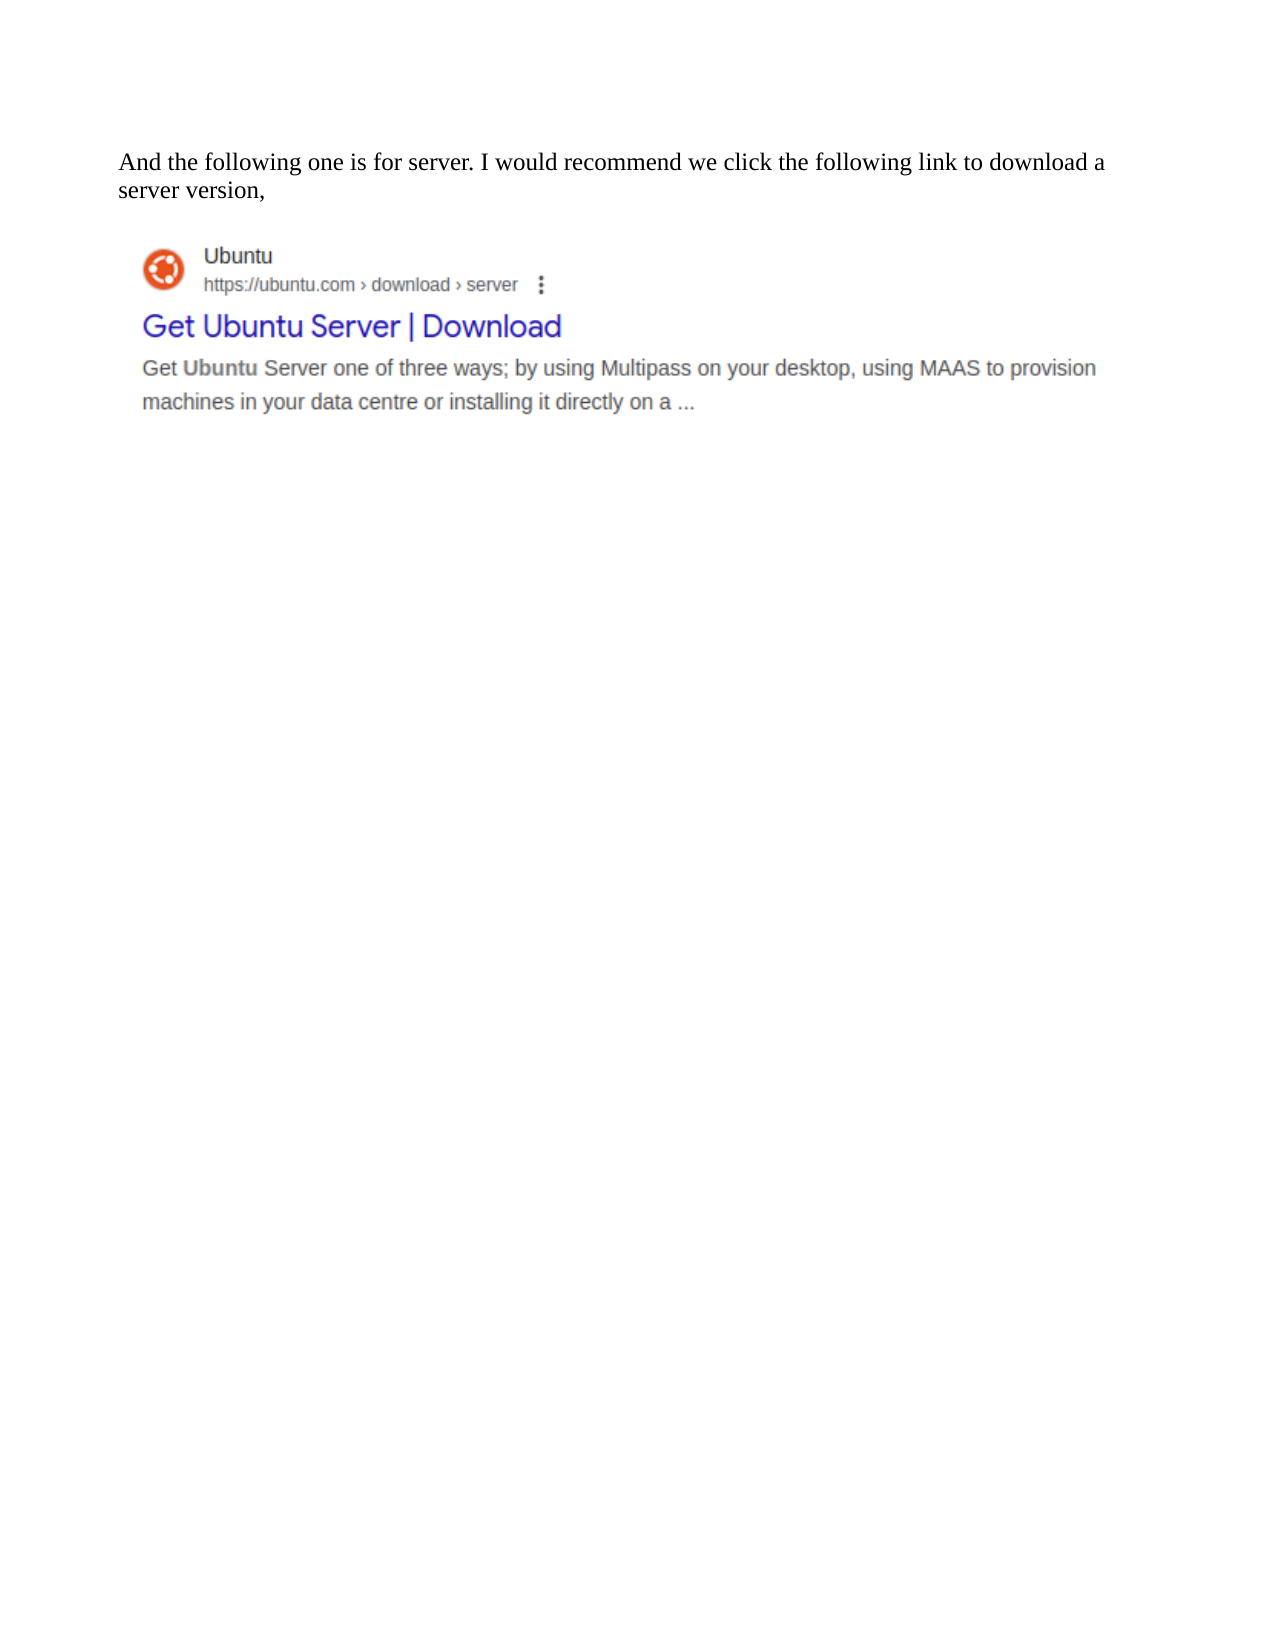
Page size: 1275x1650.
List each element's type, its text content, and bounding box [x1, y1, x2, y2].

picture [118, 233, 1157, 425]
text And the following one is for server. I would recommend we click the following link to download a server version, [118, 147, 1157, 204]
